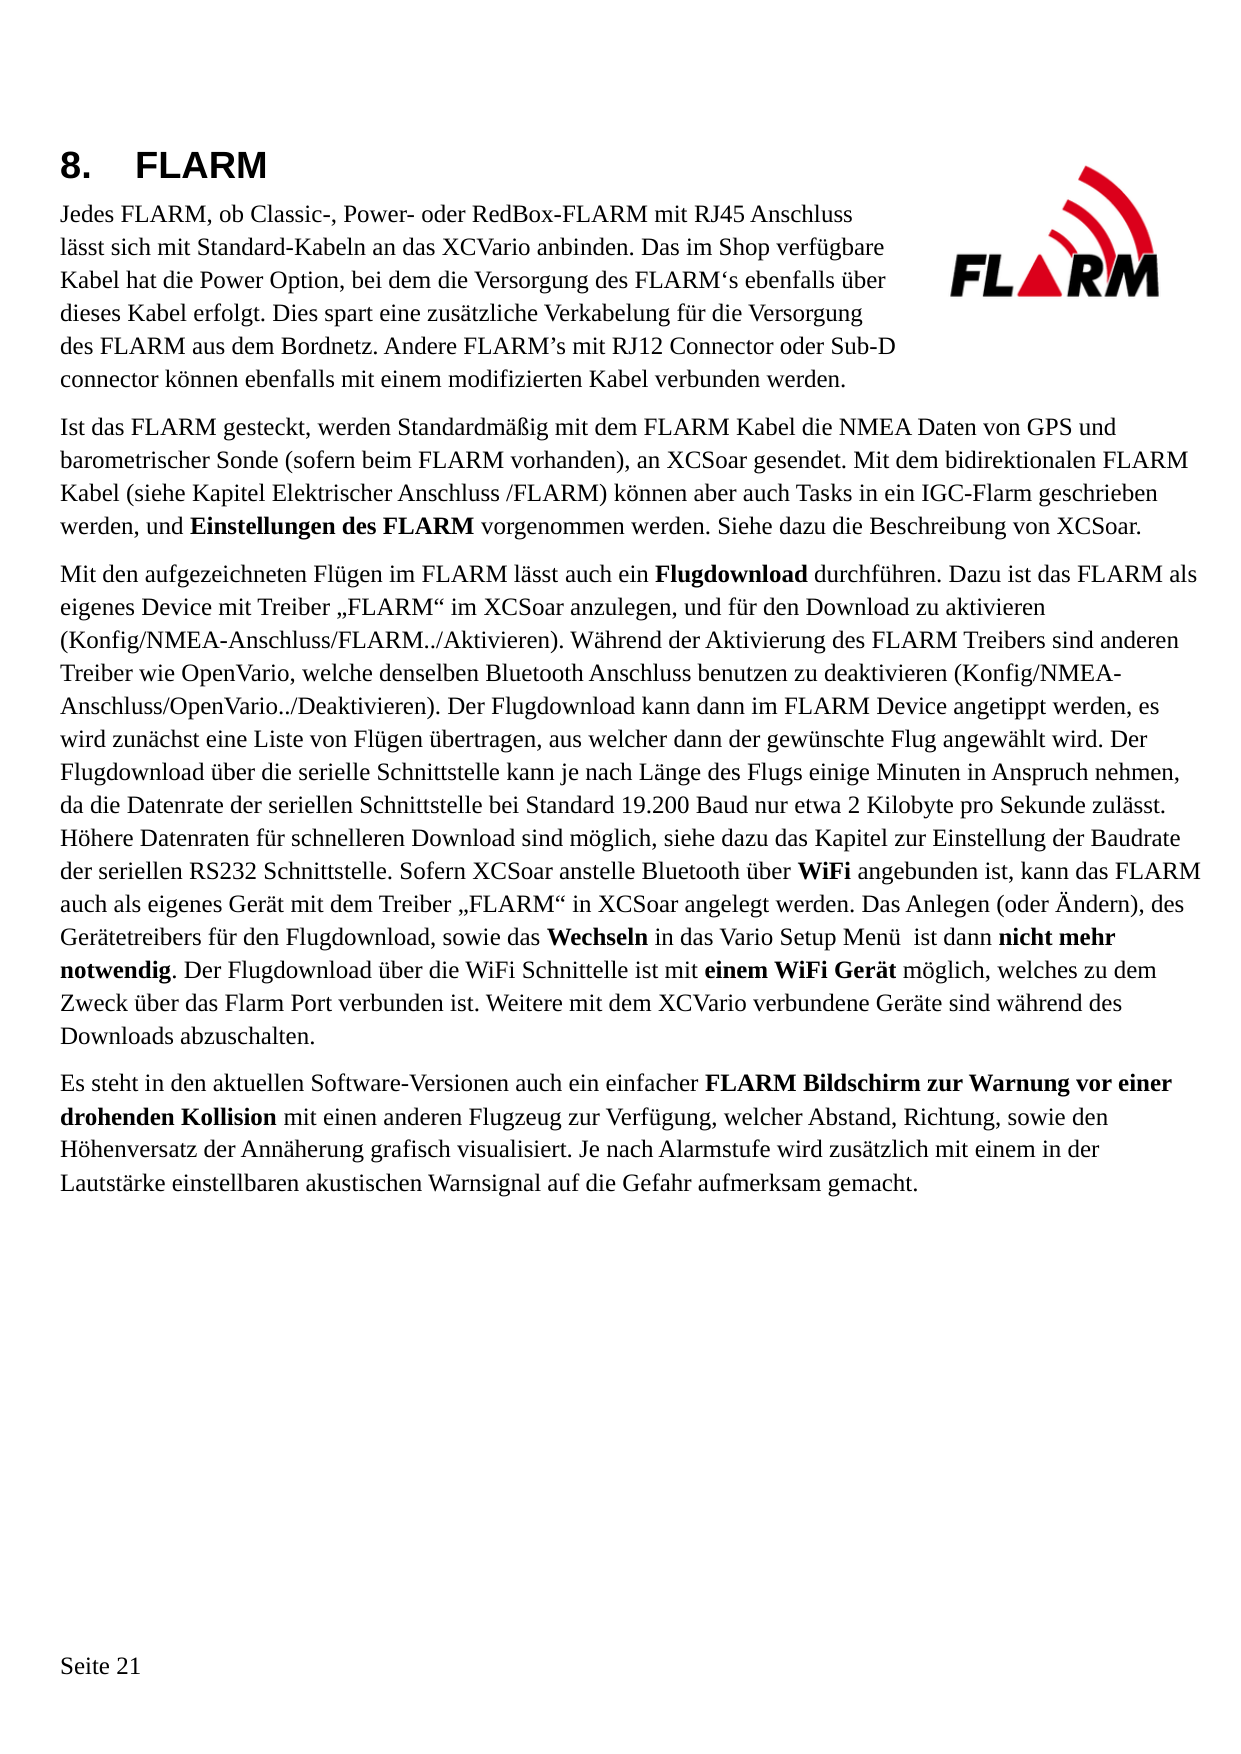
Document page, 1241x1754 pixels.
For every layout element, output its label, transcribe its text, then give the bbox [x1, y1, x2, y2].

text Ist das FLARM gesteckt, werden Standardmäßig mit dem FLARM Kabel die NMEA Daten von GPS und barometrischer Sonde (sofern beim FLARM vorhanden), an XCSoar gesendet. Mit dem bidirektionalen FLARM Kabel (siehe Kapitel Elektrischer Anschluss /FLARM) können aber auch Tasks in ein IGC-Flarm geschrieben werden, und Einstellungen des FLARM vorgenommen werden. Siehe dazu die Beschreibung von XCSoar. [60, 412, 1207, 540]
text Jedes FLARM, ob Classic-, Power- oder RedBox-FLARM mit RJ45 Anschluss lässt sich mit Standard-Kabeln an das XCVario anbinden. Das im Shop verfügbare Kabel hat die Power Option, bei dem die Versorgung des FLARM‘s ebenfalls über dieses Kabel erfolgt. Dies spart eine zusätzliche Verkabelung für die Versorgung des FLARM aus dem Bordnetz. Andere FLARM’s mit RJ12 Connector oder Sub-D connector können ebenfalls mit einem modifizierten Kabel verbunden werden. [60, 199, 1207, 393]
picture [942, 156, 1167, 305]
text Mit den aufgezeichneten Flügen im FLARM lässt auch ein Flugdownload durchführen. Dazu ist das FLARM als eigenes Device mit Treiber „FLARM“ im XCSoar anzulegen, und für den Download zu aktivieren (Konfig/NMEA-Anschluss/FLARM../Aktivieren). Während der Aktivierung des FLARM Treibers sind anderen Treiber wie OpenVario, welche denselben Bluetooth Anschluss benutzen zu deaktivieren (Konfig/NMEA-Anschluss/OpenVario../Deaktivieren). Der Flugdownload kann dann im FLARM Device angetippt werden, es wird zunächst eine Liste von Flügen übertragen, aus welcher dann der gewünschte Flug angewählt wird. Der Flugdownload über die serielle Schnittstelle kann je nach Länge des Flugs einige Minuten in Anspruch nehmen, da die Datenrate der seriellen Schnittstelle bei Standard 19.200 Baud nur etwa 2 Kilobyte pro Sekunde zulässt. Höhere Datenraten für schnelleren Download sind möglich, siehe dazu das Kapitel zur Einstellung der Baudrate der seriellen RS232 Schnittstelle. Sofern XCSoar anstelle Bluetooth über WiFi angebunden ist, kann das FLARM auch als eigenes Gerät mit dem Treiber „FLARM“ in XCSoar angelegt werden. Das Anlegen (oder Ändern), des Gerätetreibers für den Flugdownload, sowie das Wechseln in das Vario Setup Menü ist dann nicht mehr notwendig. Der Flugdownload über die WiFi Schnittelle ist mit einem WiFi Gerät möglich, welches zu dem Zweck über das Flarm Port verbunden ist. Weitere mit dem XCVario verbundene Geräte sind während des Downloads abzuschalten. [60, 559, 1207, 1050]
text Es steht in den aktuellen Software-Versionen auch ein einfacher FLARM Bildschirm zur Warnung vor einer drohenden Kollision mit einen anderen Flugzeug zur Verfügung, welcher Abstand, Richtung, sowie den Höhenversatz der Annäherung grafisch visualisiert. Je nach Alarmstufe wird zusätzlich mit einem in der Lautstärke einstellbaren akustischen Warnsignal auf die Gefahr aufmerksam gemacht. [60, 1068, 1207, 1196]
subtitle FLARM [60, 143, 1207, 187]
